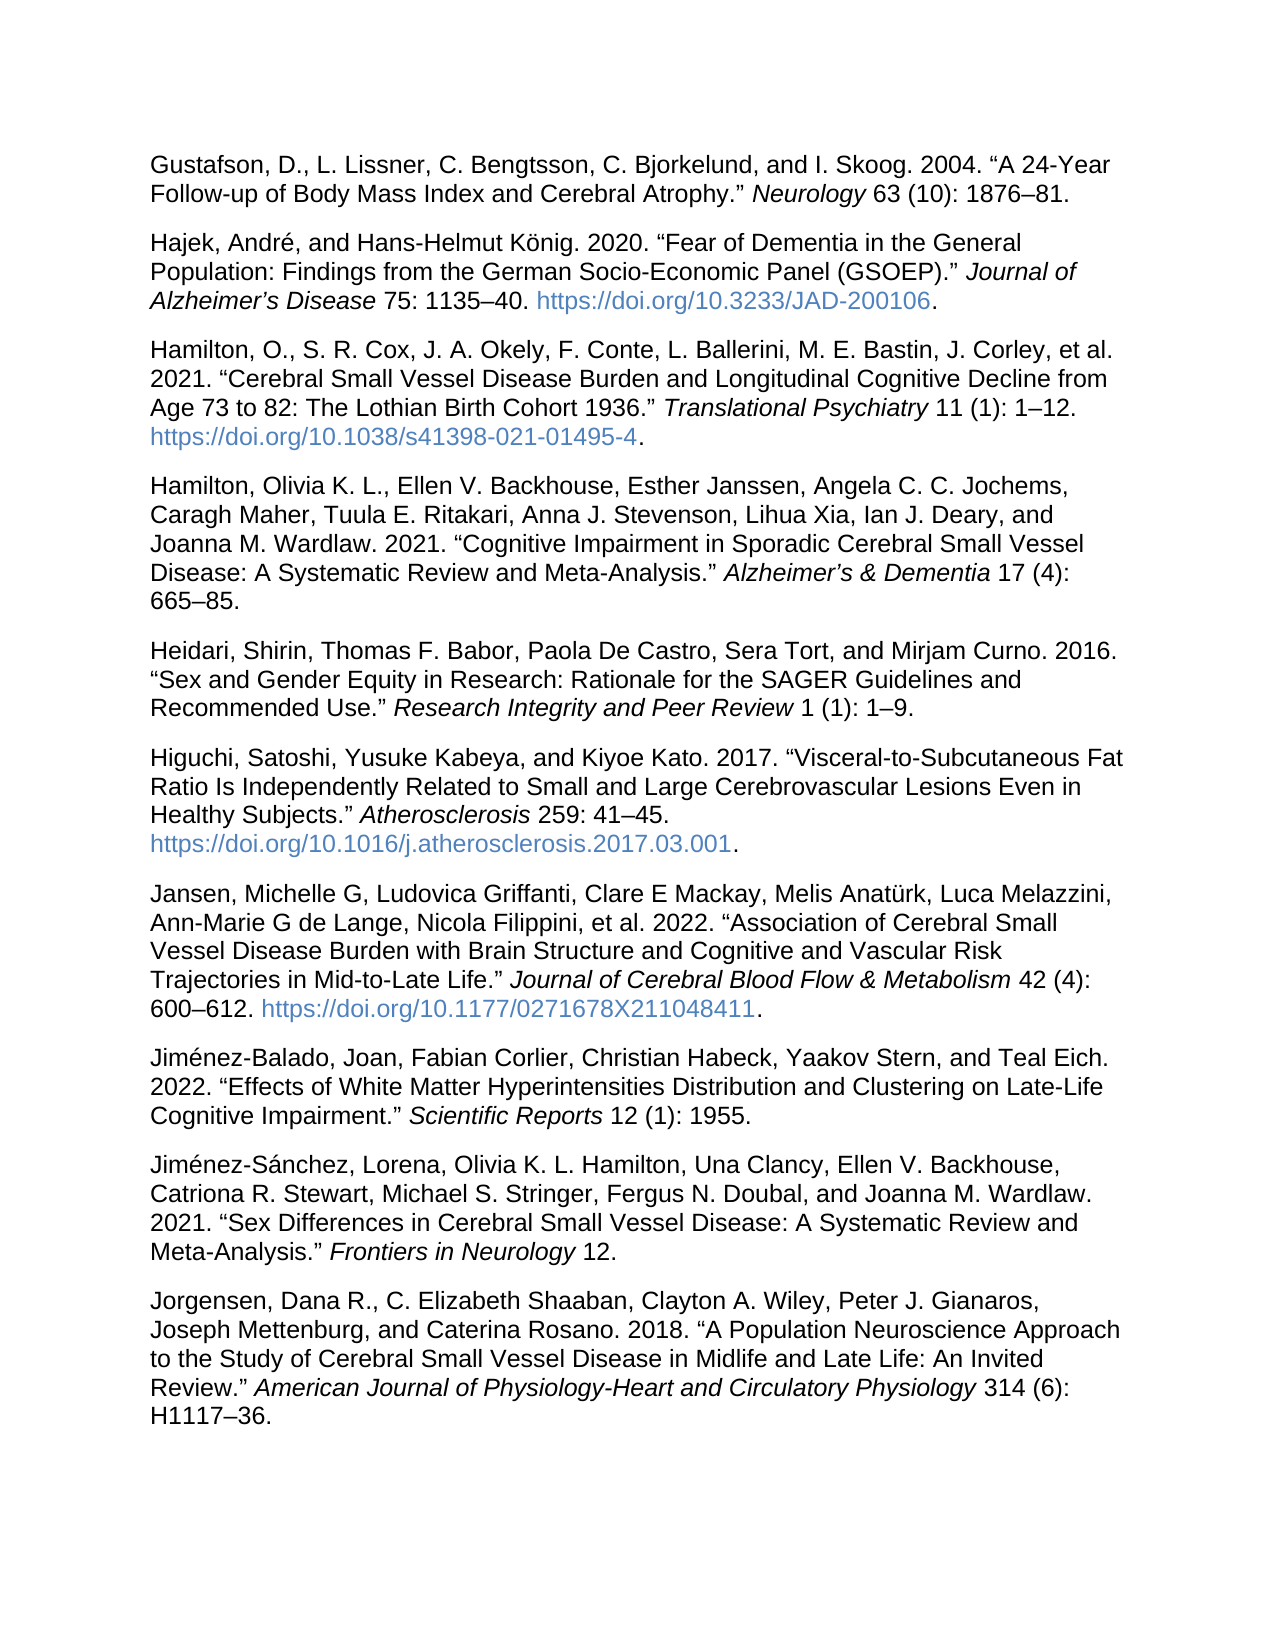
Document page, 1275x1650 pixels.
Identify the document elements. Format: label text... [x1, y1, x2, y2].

text Jansen, Michelle G, Ludovica Griffanti, Clare E Mackay, Melis Anatürk, Luca Melazzini, Ann-Marie G de Lange, Nicola Filippini, et al. 2022. “Association of Cerebral Small Vessel Disease Burden with Brain Structure and Cognitive and Vascular Risk Trajectories in Mid-to-Late Life.” Journal of Cerebral Blood Flow & Metabolism 42 (4): 600–612. https://doi.org/10.1177/0271678X211048411. [150, 879, 1125, 1022]
text Hajek, André, and Hans-Helmut König. 2020. “Fear of Dementia in the General Population: Findings from the German Socio-Economic Panel (GSOEP).” Journal of Alzheimer’s Disease 75: 1135–40. https://doi.org/10.3233/JAD-200106. [150, 228, 1125, 314]
text Gustafson, D., L. Lissner, C. Bengtsson, C. Bjorkelund, and I. Skoog. 2004. “A 24-Year Follow-up of Body Mass Index and Cerebral Atrophy.” Neurology 63 (10): 1876–81. [150, 150, 1125, 207]
text Higuchi, Satoshi, Yusuke Kabeya, and Kiyoe Kato. 2017. “Visceral-to-Subcutaneous Fat Ratio Is Independently Related to Small and Large Cerebrovascular Lesions Even in Healthy Subjects.” Atherosclerosis 259: 41–45. https://doi.org/10.1016/j.atherosclerosis.2017.03.001. [150, 743, 1125, 858]
text Hamilton, O., S. R. Cox, J. A. Okely, F. Conte, L. Ballerini, M. E. Bastin, J. Corley, et al. 2021. “Cerebral Small Vessel Disease Burden and Longitudinal Cognitive Decline from Age 73 to 82: The Lothian Birth Cohort 1936.” Translational Psychiatry 11 (1): 1–12. https://doi.org/10.1038/s41398-021-01495-4. [150, 335, 1125, 450]
text Hamilton, Olivia K. L., Ellen V. Backhouse, Esther Janssen, Angela C. C. Jochems, Caragh Maher, Tuula E. Ritakari, Anna J. Stevenson, Lihua Xia, Ian J. Deary, and Joanna M. Wardlaw. 2021. “Cognitive Impairment in Sporadic Cerebral Small Vessel Disease: A Systematic Review and Meta-Analysis.” Alzheimer’s & Dementia 17 (4): 665–85. [150, 471, 1125, 615]
text Jorgensen, Dana R., C. Elizabeth Shaaban, Clayton A. Wiley, Peter J. Gianaros, Joseph Mettenburg, and Caterina Rosano. 2018. “A Population Neuroscience Approach to the Study of Cerebral Small Vessel Disease in Midlife and Late Life: An Invited Review.” American Journal of Physiology-Heart and Circulatory Physiology 314 (6): H1117–36. [150, 1286, 1125, 1430]
text Jiménez-Sánchez, Lorena, Olivia K. L. Hamilton, Una Clancy, Ellen V. Backhouse, Catriona R. Stewart, Michael S. Stringer, Fergus N. Doubal, and Joanna M. Wardlaw. 2021. “Sex Differences in Cerebral Small Vessel Disease: A Systematic Review and Meta-Analysis.” Frontiers in Neurology 12. [150, 1150, 1125, 1265]
text Jiménez-Balado, Joan, Fabian Corlier, Christian Habeck, Yaakov Stern, and Teal Eich. 2022. “Effects of White Matter Hyperintensities Distribution and Clustering on Late-Life Cognitive Impairment.” Scientific Reports 12 (1): 1955. [150, 1043, 1125, 1129]
text Heidari, Shirin, Thomas F. Babor, Paola De Castro, Sera Tort, and Mirjam Curno. 2016. “Sex and Gender Equity in Research: Rationale for the SAGER Guidelines and Recommended Use.” Research Integrity and Peer Review 1 (1): 1–9. [150, 636, 1125, 722]
